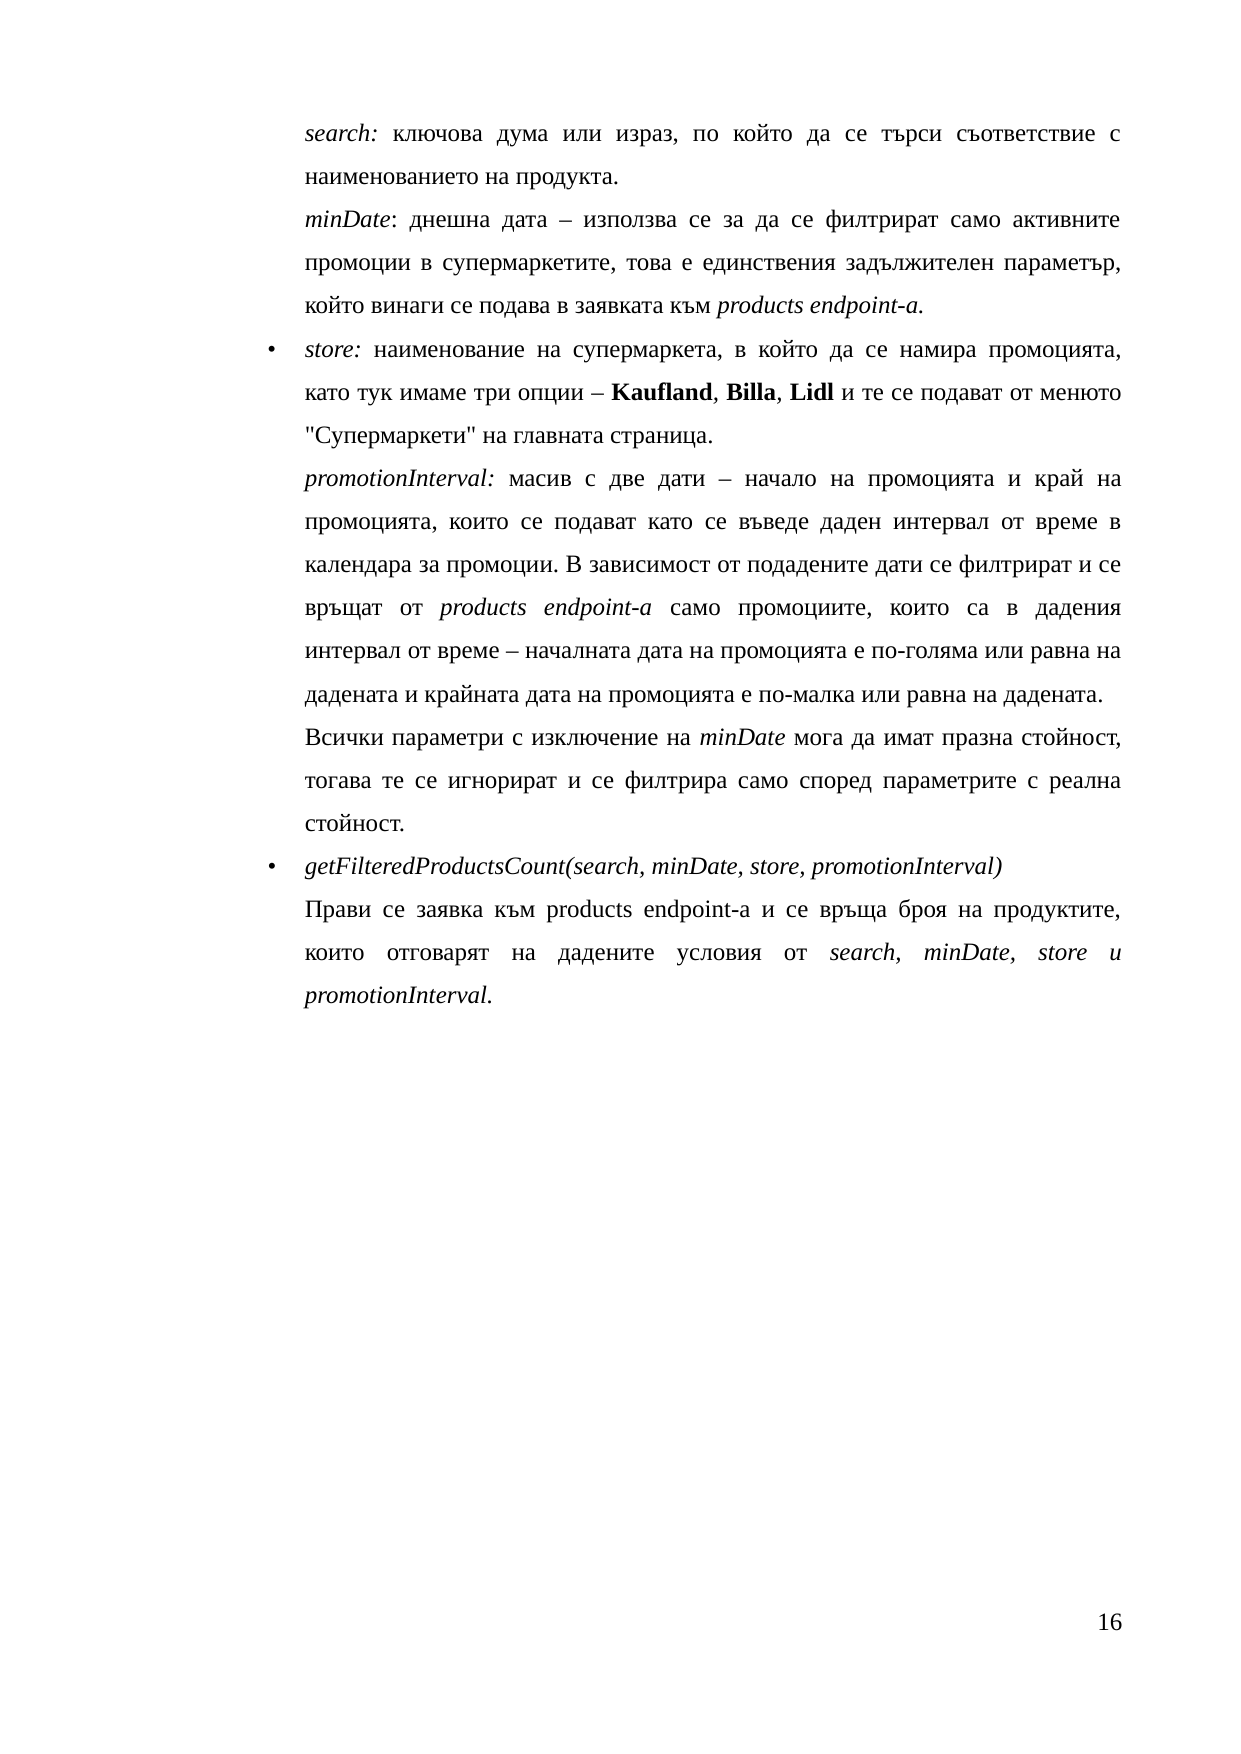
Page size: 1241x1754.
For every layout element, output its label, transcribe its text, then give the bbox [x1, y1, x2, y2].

list search: ключова дума или израз, по който да се търси съответствие с наименованието на продукта. [267, 118, 1122, 190]
list promotionInterval: масив с две дати – начало на промоцията и край на промоцията, които се подават като се въведе даден интервал от време в календара за промоции. В зависимост от подадените дати се филтрират и се връщат от products endpoint-a само промоциите, които са в дадения интервал от време – началната дата на промоцията е по-голяма или равна на дадената и крайната дата на промоцията е по-малка или равна на дадената. [267, 463, 1122, 707]
list store: наименование на супермаркета, в който да се намира промоцията, като тук имаме три опции – Kaufland, Billa, Lidl и те се подават от менюто "Супермаркети" на главната страница. [267, 334, 1122, 449]
list Всички параметри с изключение на minDate мога да имат празна стойност, тогава те се игнорират и се филтрира само според параметрите с реална стойност. [267, 722, 1122, 837]
list Прави се заявка към products endpoint-a и се връща броя на продуктите, които отговарят на дадените условия от search, minDate, store и promotionInterval. [267, 894, 1122, 1009]
list minDate: днешна дата – използва се за да се филтрират само активните промоции в супермаркетите, това е единствения задължителен параметър, който винаги се подава в заявката към products endpoint-a. [267, 204, 1122, 319]
list getFilteredProductsCount(search, minDate, store, promotionInterval) [267, 851, 1122, 880]
